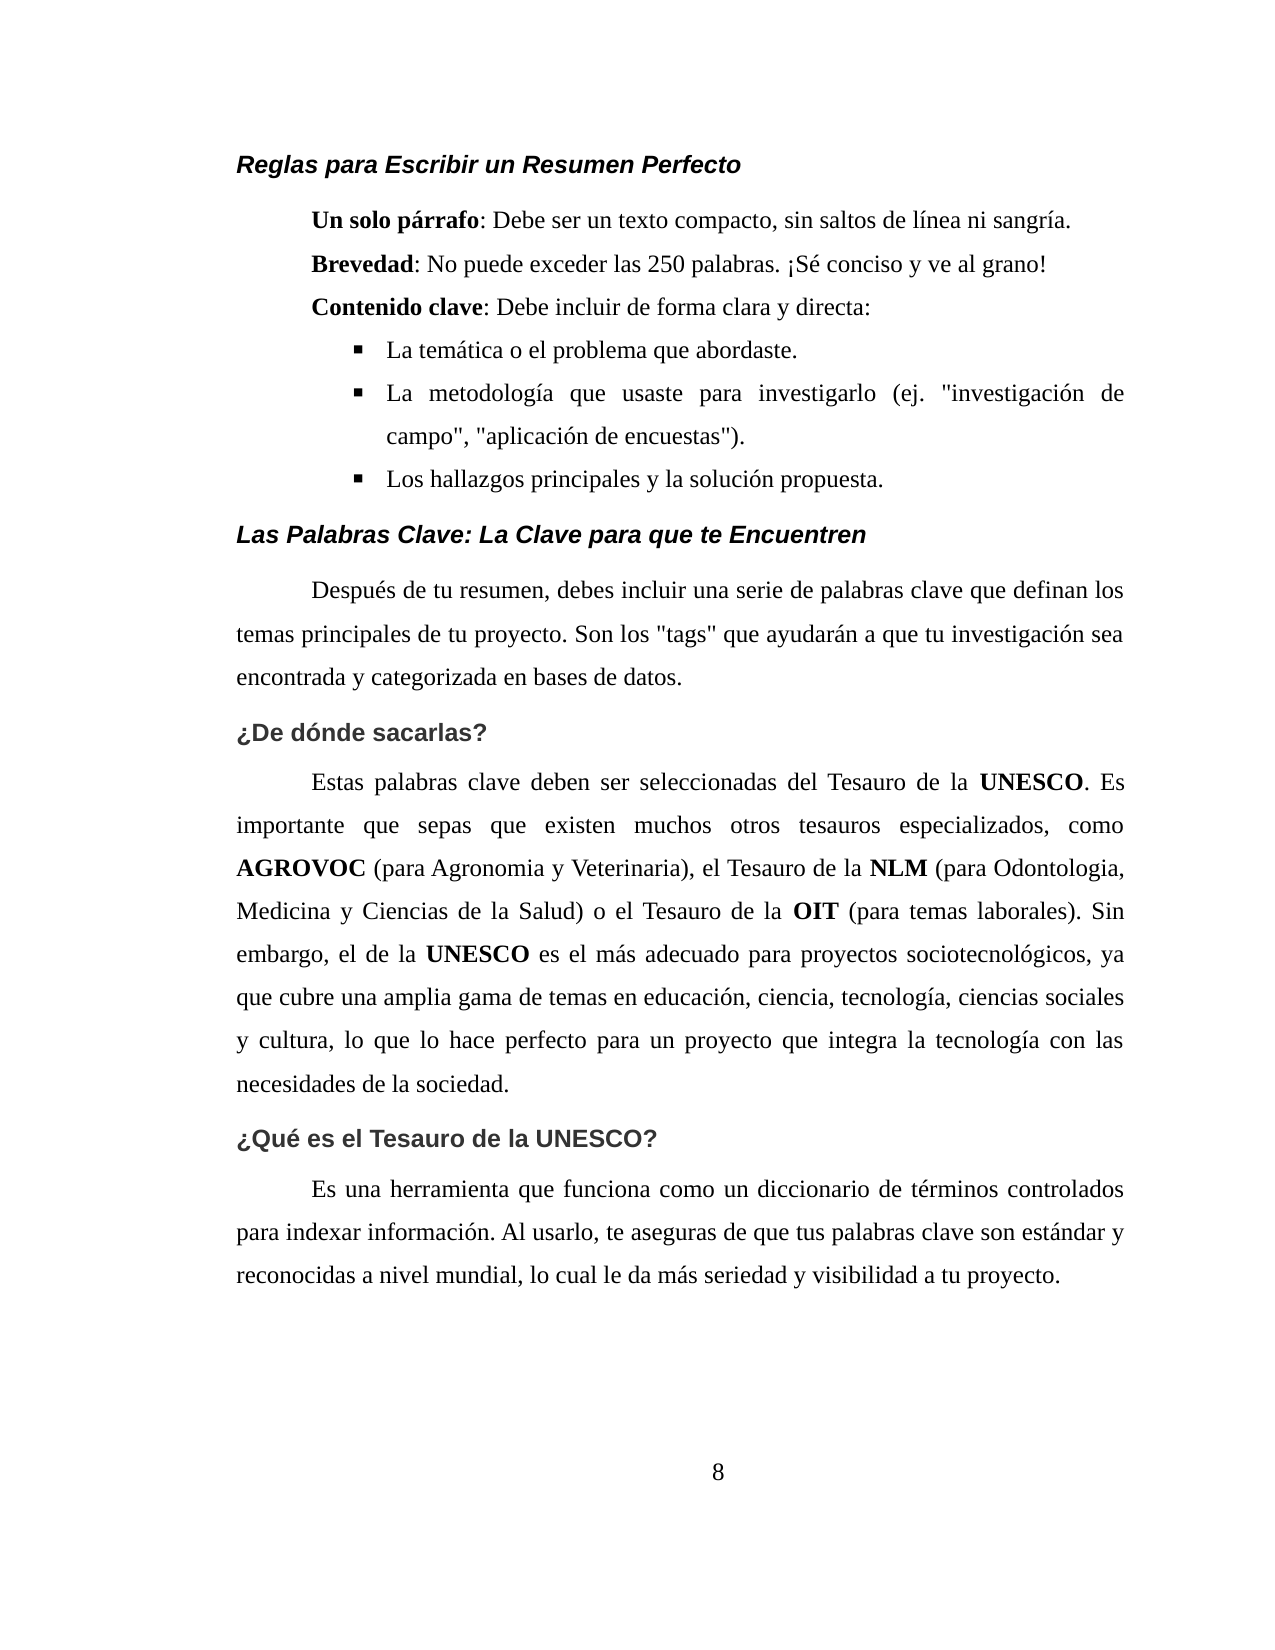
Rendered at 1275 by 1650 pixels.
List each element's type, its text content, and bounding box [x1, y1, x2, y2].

text Después de tu resumen, debes incluir una serie de palabras clave que definan los temas principales de tu proyecto. Son los "tags" que ayudarán a que tu investigación sea encontrada y categorizada en bases de datos. [236, 576, 1125, 691]
list La temática o el problema que abordaste. [349, 335, 1125, 364]
text Es una herramienta que funciona como un diccionario de términos controlados para indexar información. Al usarlo, te aseguras de que tus palabras clave son estándar y reconocidas a nivel mundial, lo cual le da más seriedad y visibilidad a tu proyecto. [236, 1174, 1125, 1289]
text Estas palabras clave deben ser seleccionadas del Tesauro de la UNESCO. Es importante que sepas que existen muchos otros tesauros especializados, como AGROVOC (para Agronomia y Veterinaria), el Tesauro de la NLM (para Odontologia, Medicina y Ciencias de la Salud) o el Tesauro de la OIT (para temas laborales). Sin embargo, el de la UNESCO es el más adecuado para proyectos sociotecnológicos, ya que cubre una amplia gama de temas en educación, ciencia, tecnología, ciencias sociales y cultura, lo que lo hace perfecto para un proyecto que integra la tecnología con las necesidades de la sociedad. [236, 767, 1125, 1097]
list La metodología que usaste para investigarlo (ej. "investigación de campo", "aplicación de encuestas"). [349, 378, 1125, 450]
subtitle Reglas para Escribir un Resumen Perfecto [236, 150, 1125, 179]
text Contenido clave: Debe incluir de forma clara y directa: [236, 292, 1125, 321]
text Un solo párrafo: Debe ser un texto compacto, sin saltos de línea ni sangría. [236, 206, 1125, 234]
subtitle Las Palabras Clave: La Clave para que te Encuentren [236, 520, 1125, 549]
subtitle ¿Qué es el Tesauro de la UNESCO? [236, 1124, 1125, 1153]
list Los hallazgos principales y la solución propuesta. [349, 464, 1125, 493]
text Brevedad: No puede exceder las 250 palabras. ¡Sé conciso y ve al grano! [236, 249, 1125, 277]
subtitle ¿De dónde sacarlas? [236, 717, 1125, 746]
